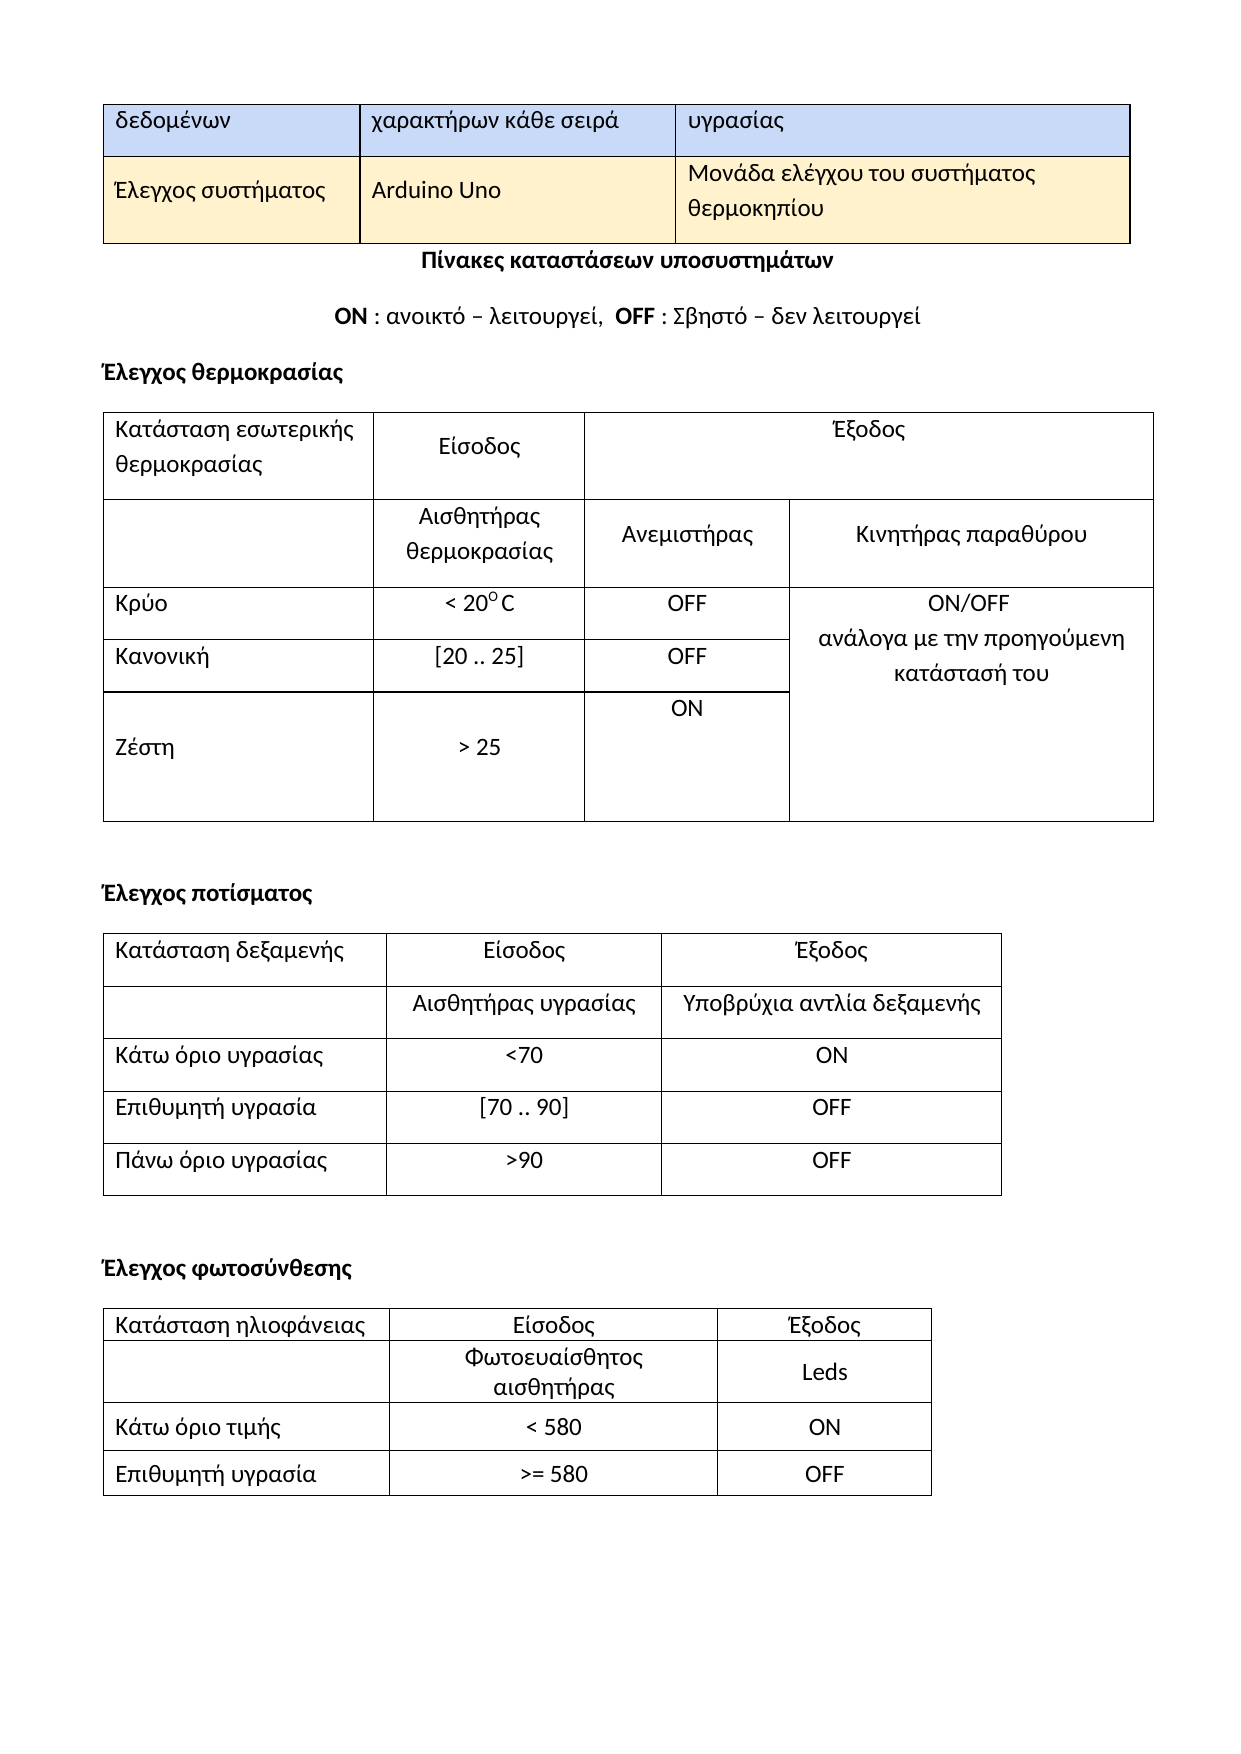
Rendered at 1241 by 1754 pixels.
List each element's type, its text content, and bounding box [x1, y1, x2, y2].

table_cell Κανονική [104, 640, 373, 691]
table_cell [104, 500, 373, 587]
table_cell [20 .. 25] [374, 640, 584, 691]
table_cell OFF [662, 1144, 1001, 1195]
table_cell Αισθητήρας υγρασίας [387, 987, 661, 1038]
table_cell Αισθητήρας θερμοκρασίας [374, 500, 584, 587]
table_cell Leds [718, 1341, 931, 1402]
table_cell Πάνω όριο υγρασίας [104, 1144, 386, 1195]
table_cell [104, 1341, 389, 1402]
table_cell Έλεγχος συστήματος [104, 157, 359, 243]
table_cell < 580 [390, 1403, 717, 1450]
table_cell OFF [585, 588, 789, 639]
table_cell [104, 987, 386, 1038]
table_cell Κάτω όριο τιμής [104, 1403, 389, 1450]
table_cell OFF [662, 1092, 1001, 1143]
table_header Είσοδος [390, 1309, 717, 1339]
table_cell Υποβρύχια αντλία δεξαμενής [662, 987, 1001, 1038]
table_cell [70 .. 90] [387, 1092, 661, 1143]
table_cell ON [585, 693, 789, 821]
table_cell Επιθυμητή υγρασία [104, 1451, 389, 1495]
table_cell ΟΝ [662, 1039, 1001, 1091]
table_cell OFF [718, 1451, 931, 1495]
table_header Είσοδος [387, 934, 661, 986]
table_cell >= 580 [390, 1451, 717, 1495]
table_header Κατάσταση εσωτερικής θερμοκρασίας [104, 413, 373, 499]
table_cell Φωτοευαίσθητος αισθητήρας [390, 1341, 717, 1402]
table_header Έξοδος [585, 413, 1153, 499]
table_cell Ανεμιστήρας [585, 500, 789, 587]
table_cell χαρακτήρων κάθε σειρά [361, 105, 675, 156]
table_cell Μονάδα ελέγχου του συστήματος θερμοκηπίου [676, 157, 1129, 243]
table_header Έξοδος [718, 1309, 931, 1339]
table_cell OFF [585, 640, 789, 691]
table_cell <70 [387, 1039, 661, 1091]
table_cell Κάτω όριο υγρασίας [104, 1039, 386, 1091]
table_cell < 20O C [374, 588, 584, 639]
table_cell Κινητήρας παραθύρου [790, 500, 1153, 587]
table_cell Ζέστη [104, 693, 373, 821]
table_cell > 25 [374, 693, 584, 821]
text ON : ανοικτό – λειτουργεί, OFF : Σβηστό – δεν λειτουργεί [103, 300, 1152, 331]
table_cell Επιθυμητή υγρασία [104, 1092, 386, 1143]
table_cell δεδομένων [104, 105, 359, 156]
table_header Έξοδος [662, 934, 1001, 986]
table_cell Arduino Uno [361, 157, 675, 243]
table_cell ΟΝ [718, 1403, 931, 1450]
table_cell ON/OFF ανάλογα με την προηγούμενη κατάστασή του [790, 588, 1153, 821]
table_header Είσοδος [374, 413, 584, 499]
text Έλεγχος θερμοκρασίας [103, 356, 1152, 386]
text Πίνακες καταστάσεων υποσυστημάτων [103, 244, 1152, 275]
table_cell >90 [387, 1144, 661, 1195]
table_cell Κρύο [104, 588, 373, 639]
text Έλεγχος ποτίσματος [103, 877, 1152, 908]
table_header Κατάσταση δεξαμενής [104, 934, 386, 986]
table_cell υγρασίας [676, 105, 1129, 156]
text Έλεγχος φωτοσύνθεσης [103, 1252, 1152, 1283]
table_header Κατάσταση ηλιοφάνειας [104, 1309, 389, 1339]
